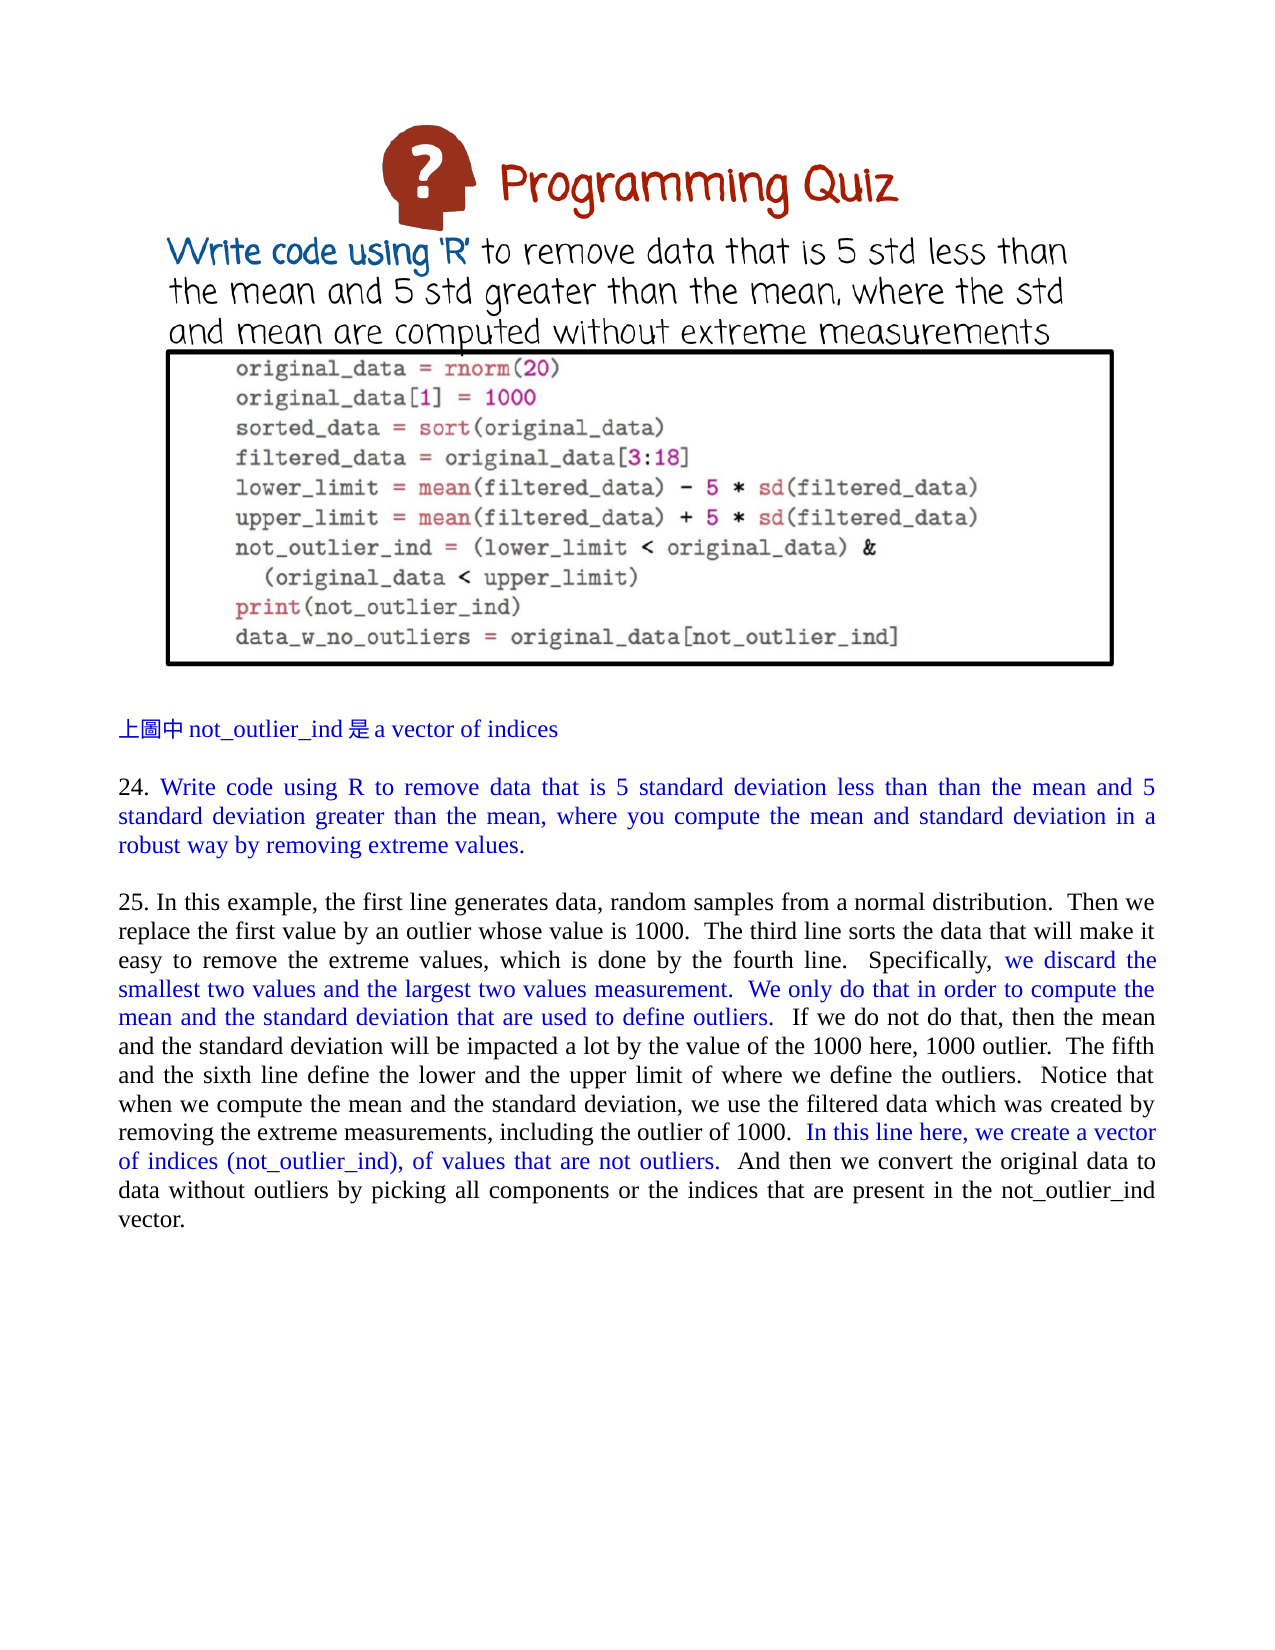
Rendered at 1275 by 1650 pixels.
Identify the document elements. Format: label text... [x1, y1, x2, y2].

text 24. Write code using R to remove data that is 5 standard deviation less than than the mean and 5 standard deviation greater than the mean, where you compute the mean and standard deviation in a robust way by removing extreme values. [118, 772, 1157, 859]
text 25. In this example, the first line generates data, random samples from a normal distribution. Then we replace the first value by an outlier whose value is 1000. The third line sorts the data that will make it easy to remove the extreme values, which is done by the fourth line. Specifically, we discard the smallest two values and the largest two values measurement. We only do that in order to compute the mean and the standard deviation that are used to define outliers. If we do not do that, then the mean and the standard deviation will be impacted a lot by the value of the 1000 here, 1000 outlier. The fifth and the sixth line define the lower and the upper limit of where we define the outliers. Notice that when we compute the mean and the standard deviation, we use the filtered data which was created by removing the extreme measurements, including the outlier of 1000. In this line here, we create a vector of indices (not_outlier_ind), of values that are not outliers. And then we convert the original data to data without outliers by picking all components or the indices that are present in the not_outlier_ind vector. [118, 887, 1157, 1232]
picture [118, 118, 1157, 684]
text 上圖中 not_outlier_ind是a vector of indices [118, 712, 1157, 744]
